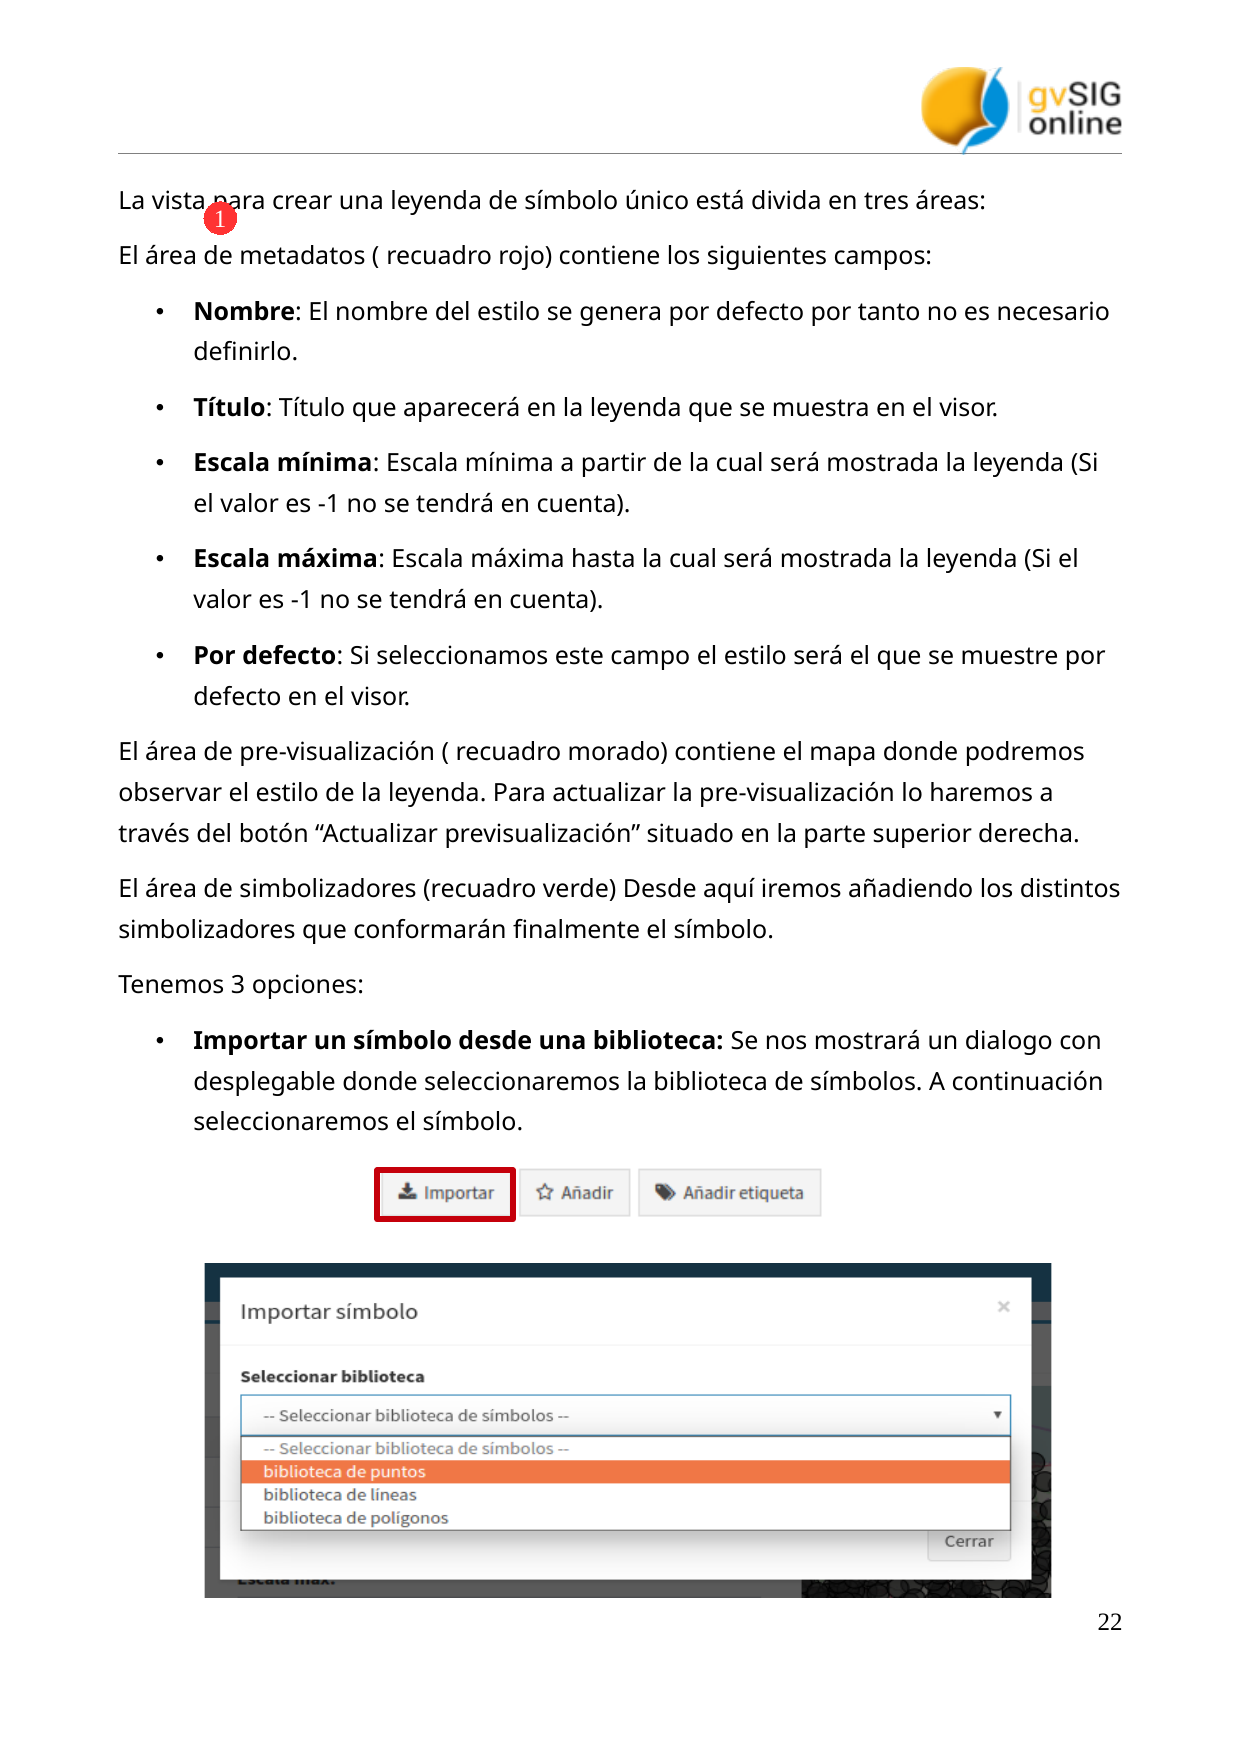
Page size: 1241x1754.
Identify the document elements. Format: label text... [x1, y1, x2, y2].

list Título: Título que aparecerá en la leyenda que se muestra en el visor. [156, 389, 1122, 423]
list Importar un símbolo desde una biblioteca: Se nos mostrará un dialogo con desplegable donde seleccionaremos la biblioteca de símbolos. A continuación seleccionaremos el símbolo. [156, 1022, 1122, 1138]
text El área de metadatos ( recuadro rojo) contiene los siguientes campos: [118, 238, 1122, 272]
text El área de simbolizadores (recuadro verde) Desde aquí iremos añadiendo los distintos simbolizadores que conformarán finalmente el símbolo. [118, 871, 1122, 946]
list Por defecto: Si seleccionamos este campo el estilo será el que se muestre por defecto en el visor. [156, 637, 1122, 712]
text El área de pre-visualización ( recuadro morado) contiene el mapa donde podremos observar el estilo de la leyenda. Para actualizar la pre-visualización lo haremos a través del botón “Actualizar previsualización” situado en la parte superior derecha. [118, 733, 1122, 849]
list Nombre: El nombre del estilo se genera por defecto por tanto no es necesario definirlo. [156, 293, 1122, 368]
picture [921, 67, 1122, 155]
list Escala máxima: Escala máxima hasta la cual será mostrada la leyenda (Si el valor es -1 no se tendrá en cuenta). [156, 541, 1122, 616]
picture [380, 1173, 510, 1216]
text Tenemos 3 opciones: [118, 967, 1122, 1001]
picture [204, 1263, 1052, 1598]
list Escala mínima: Escala mínima a partir de la cual será mostrada la leyenda (Si el valor es -1 no se tendrá en cuenta). [156, 445, 1122, 520]
picture [377, 1161, 828, 1228]
text La vista para crear una leyenda de símbolo único está divida en tres áreas: [118, 182, 1122, 216]
